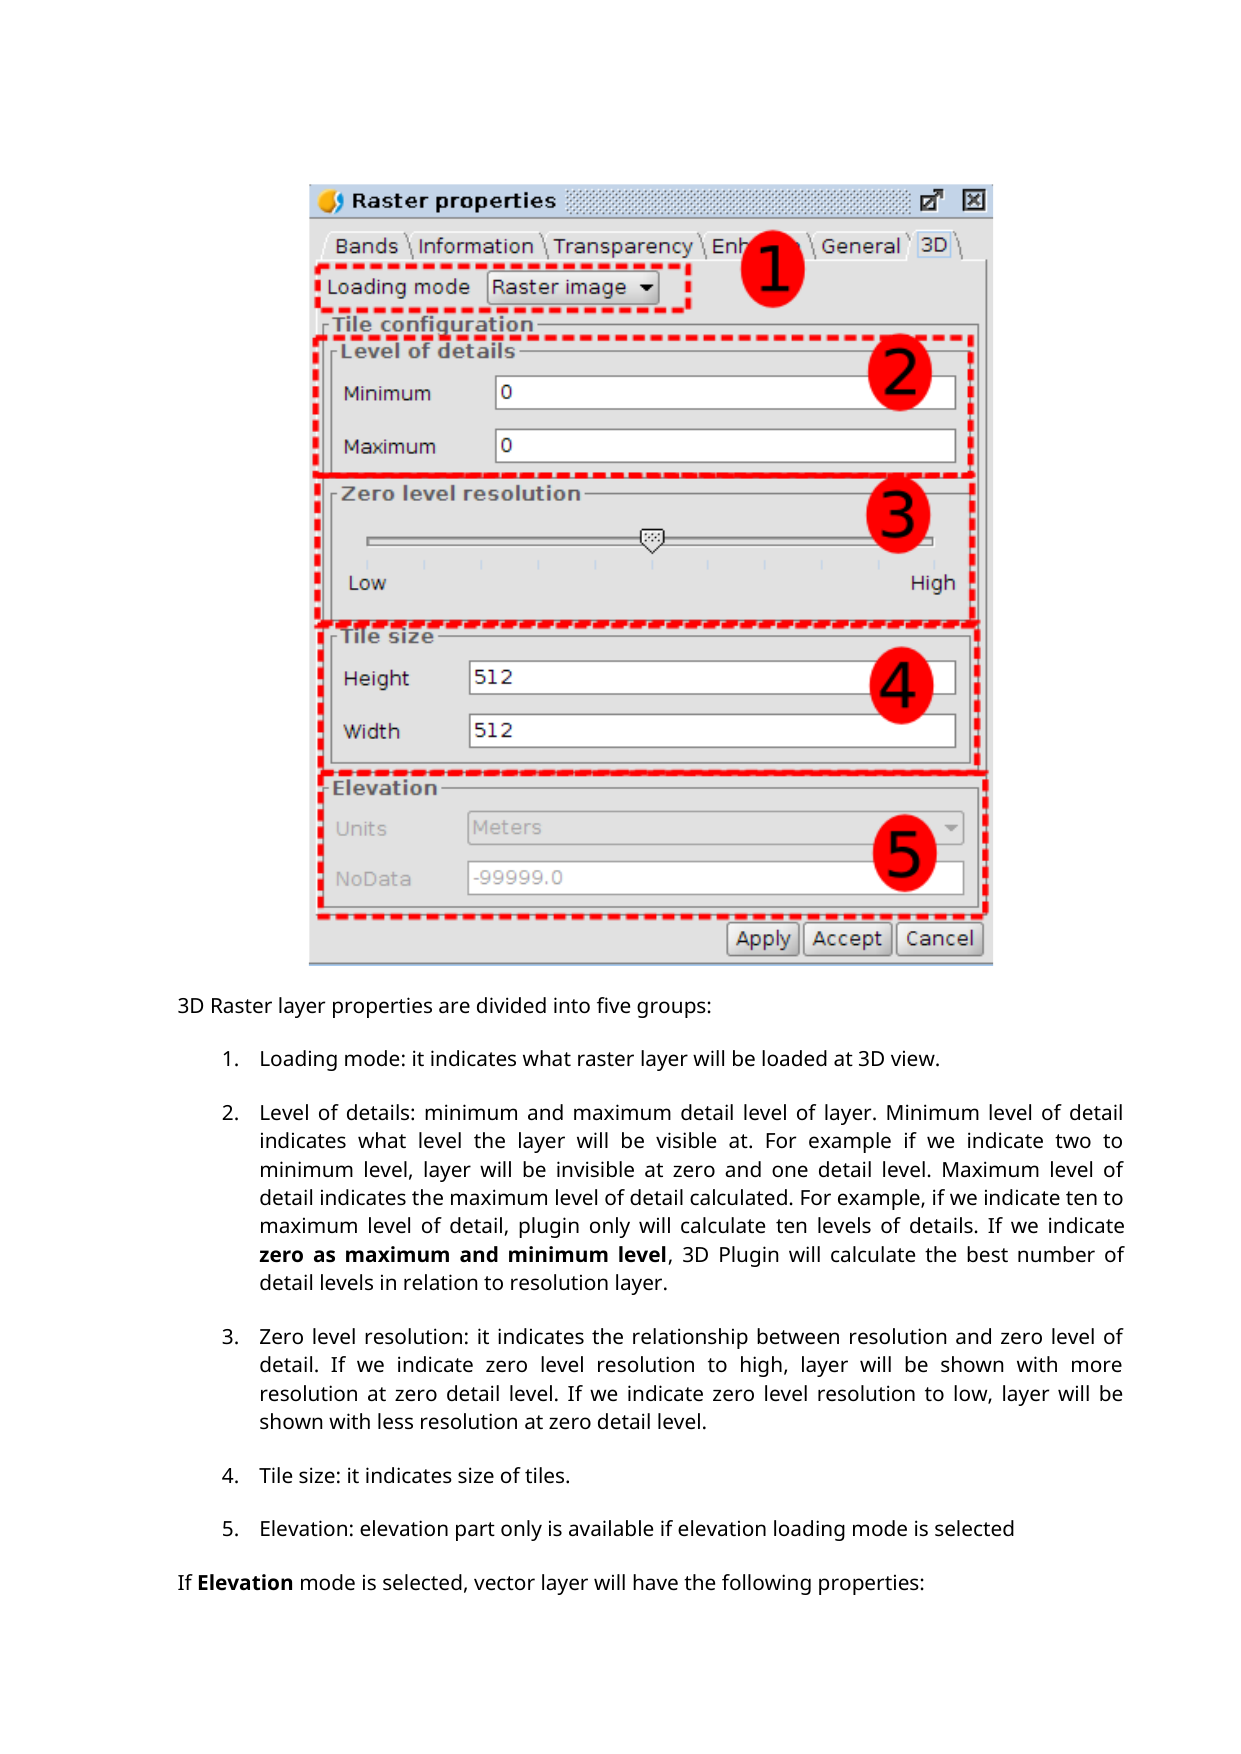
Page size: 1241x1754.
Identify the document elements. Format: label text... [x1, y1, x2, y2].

picture [308, 183, 994, 966]
list Level of details: minimum and maximum detail level of layer. Minimum level of detail indicates what level the layer will be visible at. For example if we indicate two to minimum level, layer will be invisible at zero and one detail level. Maximum level of detail indicates the maximum level of detail calculated. For example, if we indicate ten to maximum level of detail, plugin only will calculate ten levels of details. If we indicate zero as maximum and minimum level, 3D Plugin will calculate the best number of detail levels in relation to resolution layer. [222, 1098, 1125, 1297]
list Elevation: elevation part only is available if elevation loading mode is selected [222, 1514, 1125, 1543]
list Tile size: it indicates size of tiles. [222, 1461, 1125, 1489]
list Zero level resolution: it indicates the relationship between resolution and zero level of detail. If we indicate zero level resolution to high, layer will be shown with more resolution at zero detail level. If we indicate zero level resolution to low, layer will be shown with less resolution at zero detail level. [222, 1322, 1125, 1436]
list Loading mode: it indicates what raster layer will be loaded at 3D view. [222, 1044, 1125, 1073]
text 3D Raster layer properties are divided into five groups: [177, 991, 1125, 1019]
text If Elevation mode is selected, vector layer will have the following properties: [177, 1568, 1125, 1596]
